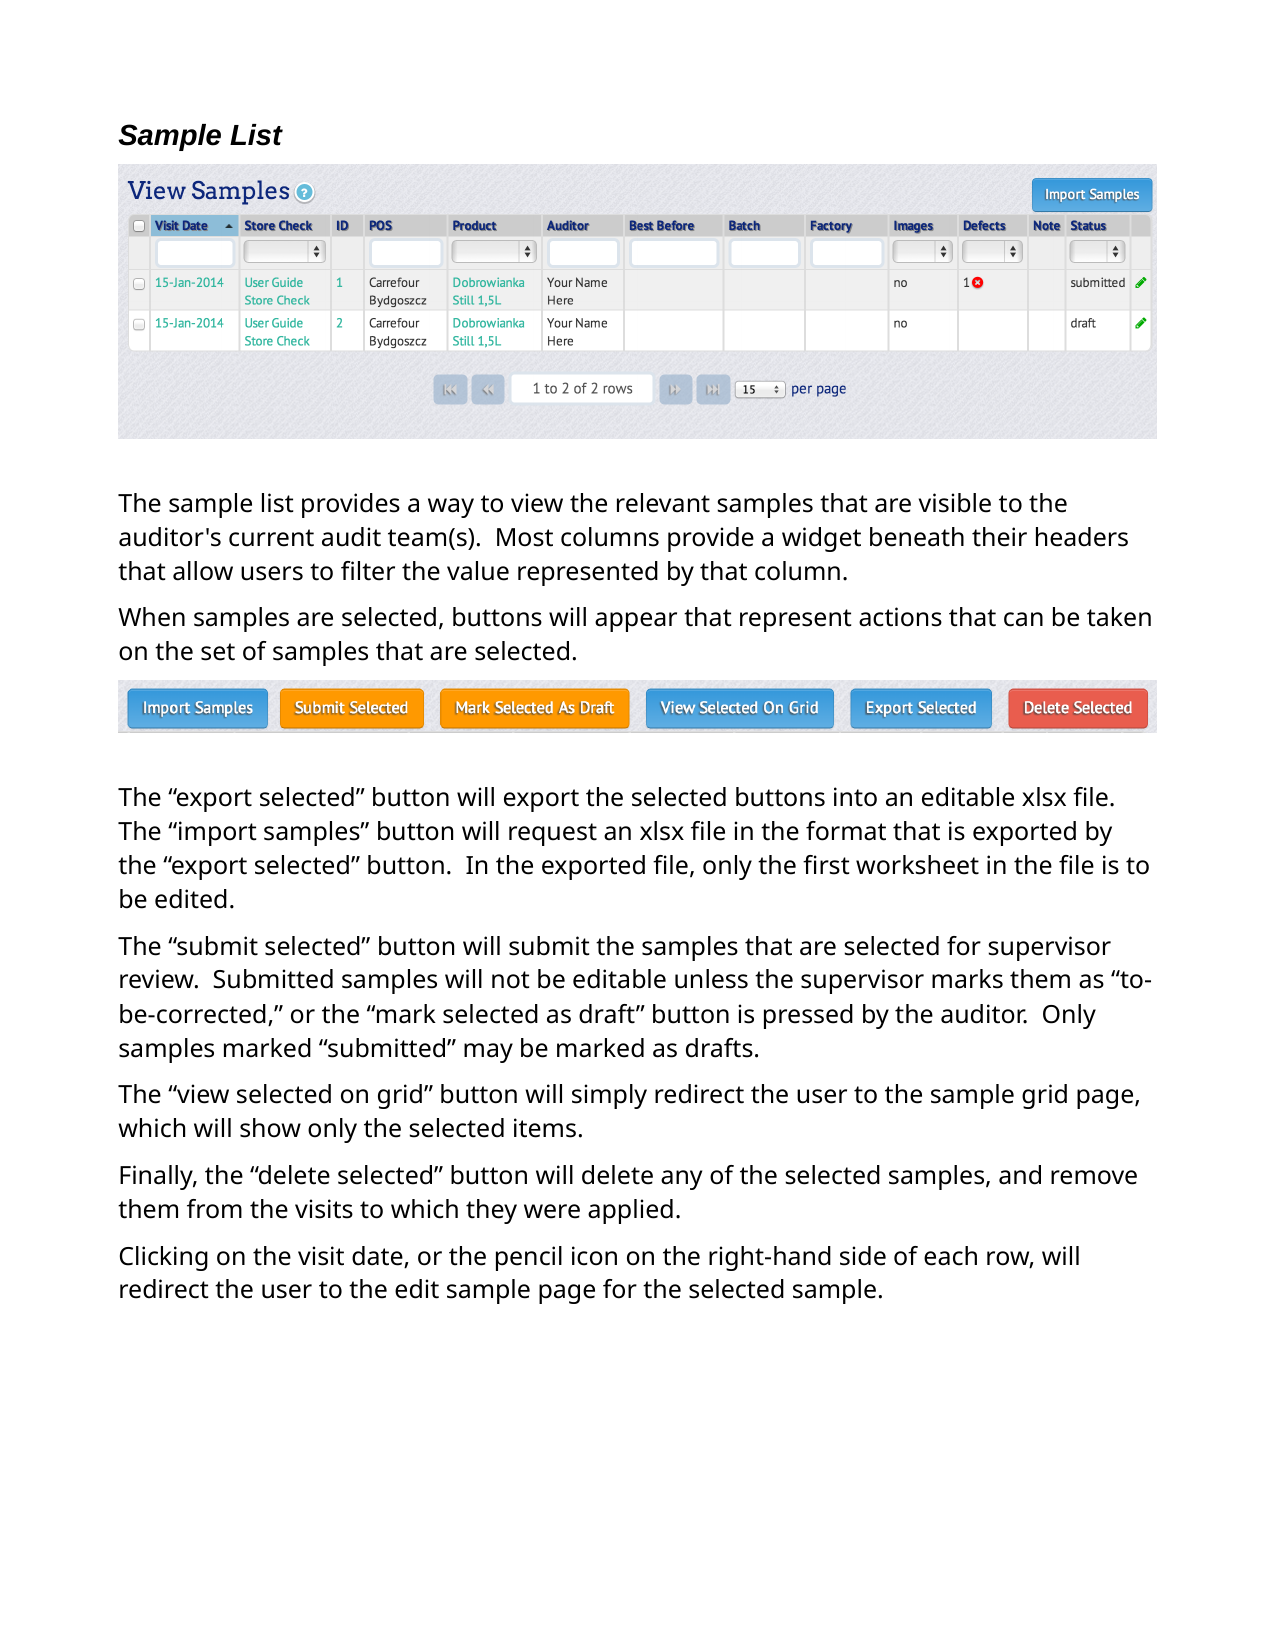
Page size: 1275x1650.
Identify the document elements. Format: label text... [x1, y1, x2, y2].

text The “export selected” button will export the selected buttons into an editable xlsx file. The “import samples” button will request an xlsx file in the format that is exported by the “export selected” button. In the exported file, only the first worksheet in the file is to be edited. [118, 779, 1157, 916]
text Finally, the “delete selected” button will delete any of the selected samples, and remove them from the visits to which they were applied. [118, 1157, 1157, 1226]
text The sample list provides a way to view the relevant samples that are visible to the auditor's current audit team(s). Most columns provide a widget beneath their headers that allow users to filter the value represented by that column. [118, 485, 1157, 587]
subtitle Sample List [118, 118, 1157, 152]
text Clicking on the visit date, or the pencil icon on the right-hand side of each row, will redirect the user to the edit sample page for the selected sample. [118, 1238, 1157, 1306]
text The “view selected on grid” button will simply redirect the user to the sample grid page, which will show only the selected items. [118, 1077, 1157, 1145]
picture [118, 680, 1157, 733]
text The “submit selected” button will submit the samples that are selected for supervisor review. Submitted samples will not be editable unless the supervisor marks them as “to-be-corrected,” or the “mark selected as draft” button is pressed by the auditor. Only samples marked “submitted” may be marked as drafts. [118, 928, 1157, 1064]
text When samples are selected, buttons will appear that represent actions that can be taken on the set of samples that are selected. [118, 600, 1157, 668]
picture [118, 164, 1157, 439]
